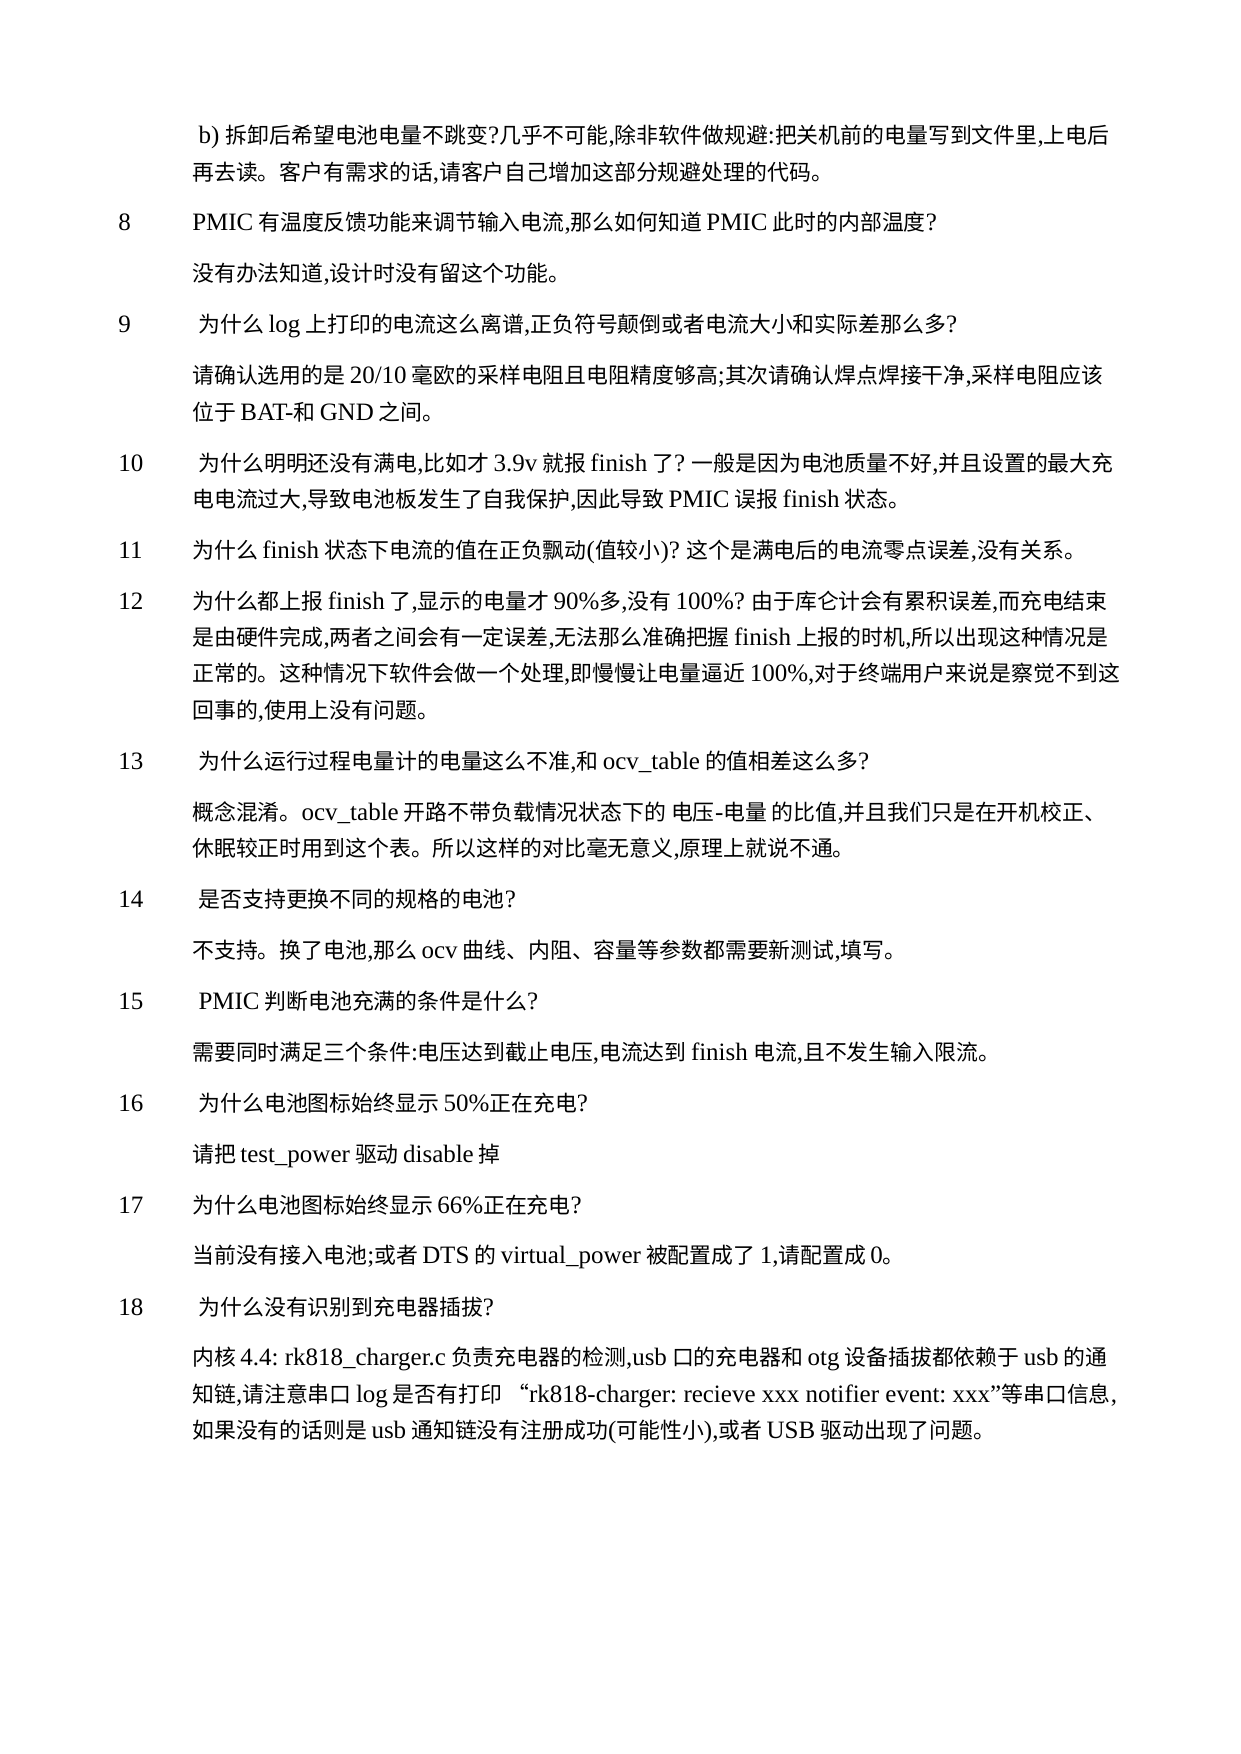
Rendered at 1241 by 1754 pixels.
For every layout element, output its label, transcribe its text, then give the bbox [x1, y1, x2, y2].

text 内核4.4: rk818_charger.c负责充电器的检测,usb口的充电器和otg设备插拔都依赖于usb的通 知链,请注意串口log是否有打印 “rk818-charger: recieve xxx notifier event: xxx”等串口信息, 如果没有的话则是usb通知链没有注册成功(可能性小),或者USB驱动出现了问题。 [118, 1340, 1122, 1445]
text 18 为什么没有识别到充电器插拔? [118, 1289, 1122, 1321]
text 请把test_power驱动disable掉 [118, 1137, 1122, 1168]
text 当前没有接入电池;或者DTS的virtual_power被配置成了1,请配置成0。 [118, 1238, 1122, 1270]
text 16 为什么电池图标始终显示50%正在充电? [118, 1086, 1122, 1117]
text 概念混淆。ocv_table开路不带负载情况状态下的 电压-电量 的比值,并且我们只是在开机校正、 休眠较正时用到这个表。所以这样的对比毫无意义,原理上就说不通。 [118, 795, 1122, 863]
text 13 为什么运行过程电量计的电量这么不准,和ocv_table的值相差这么多? [118, 744, 1122, 775]
text b) 拆卸后希望电池电量不跳变?几乎不可能,除非软件做规避:把关机前的电量写到文件里,上电后 再去读。客户有需求的话,请客户自己增加这部分规避处理的代码。 [118, 118, 1122, 186]
text 11 为什么finish状态下电流的值在正负飘动(值较小)? 这个是满电后的电流零点误差,没有关系。 [118, 533, 1122, 564]
text 12 为什么都上报finish了,显示的电量才90%多,没有100%? 由于库仑计会有累积误差,而充电结束 是由硬件完成,两者之间会有一定误差,无法那么准确把握finish上报的时机,所以出现这种情况是 正常的。这种情况下软件会做一个处理,即慢慢让电量逼近100%,对于终端用户来说是察觉不到这 回事的,使用上没有问题。 [118, 584, 1122, 724]
text 需要同时满足三个条件:电压达到截止电压,电流达到finish电流,且不发生输入限流。 [118, 1035, 1122, 1066]
text 不支持。换了电池,那么ocv曲线、内阻、容量等参数都需要新测试,填写。 [118, 933, 1122, 964]
text 没有办法知道,设计时没有留这个功能。 [118, 256, 1122, 288]
text 9 为什么log上打印的电流这么离谱,正负符号颠倒或者电流大小和实际差那么多? [118, 307, 1122, 339]
text 15 PMIC判断电池充满的条件是什么? [118, 984, 1122, 1016]
text 请确认选用的是20/10毫欧的采样电阻且电阻精度够高;其次请确认焊点焊接干净,采样电阻应该 位于BAT-和GND之间。 [118, 358, 1122, 426]
text 14 是否支持更换不同的规格的电池? [118, 882, 1122, 914]
text 17 为什么电池图标始终显示66%正在充电? [118, 1188, 1122, 1219]
text 10 为什么明明还没有满电,比如才3.9v就报finish了? 一般是因为电池质量不好,并且设置的最大充 电电流过大,导致电池板发生了自我保护,因此导致PMIC误报finish状态。 [118, 446, 1122, 513]
text 8 PMIC有温度反馈功能来调节输入电流,那么如何知道PMIC此时的内部温度? [118, 205, 1122, 237]
